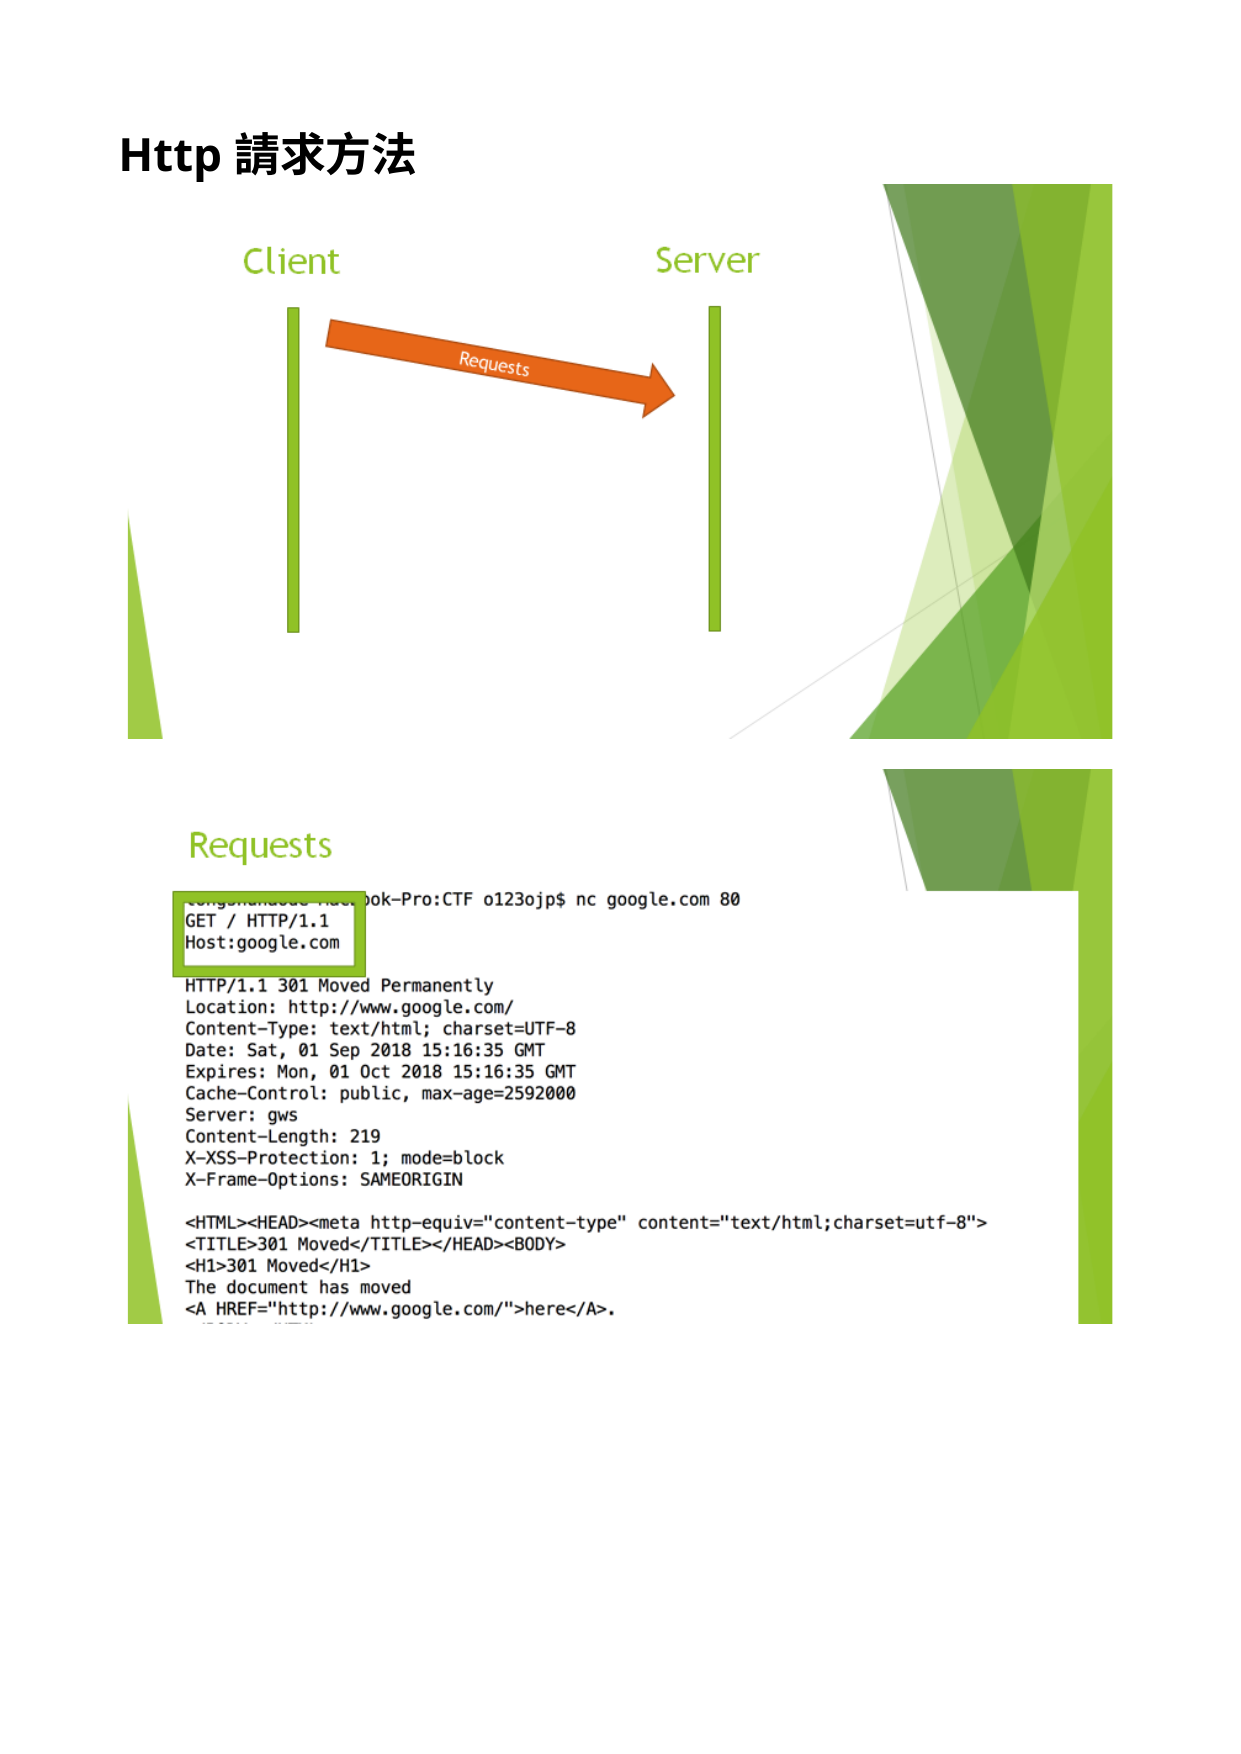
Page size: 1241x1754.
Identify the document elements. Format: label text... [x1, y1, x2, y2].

picture [127, 769, 1113, 1324]
picture [127, 184, 1113, 739]
subtitle Http 請求方法 [118, 118, 1122, 185]
